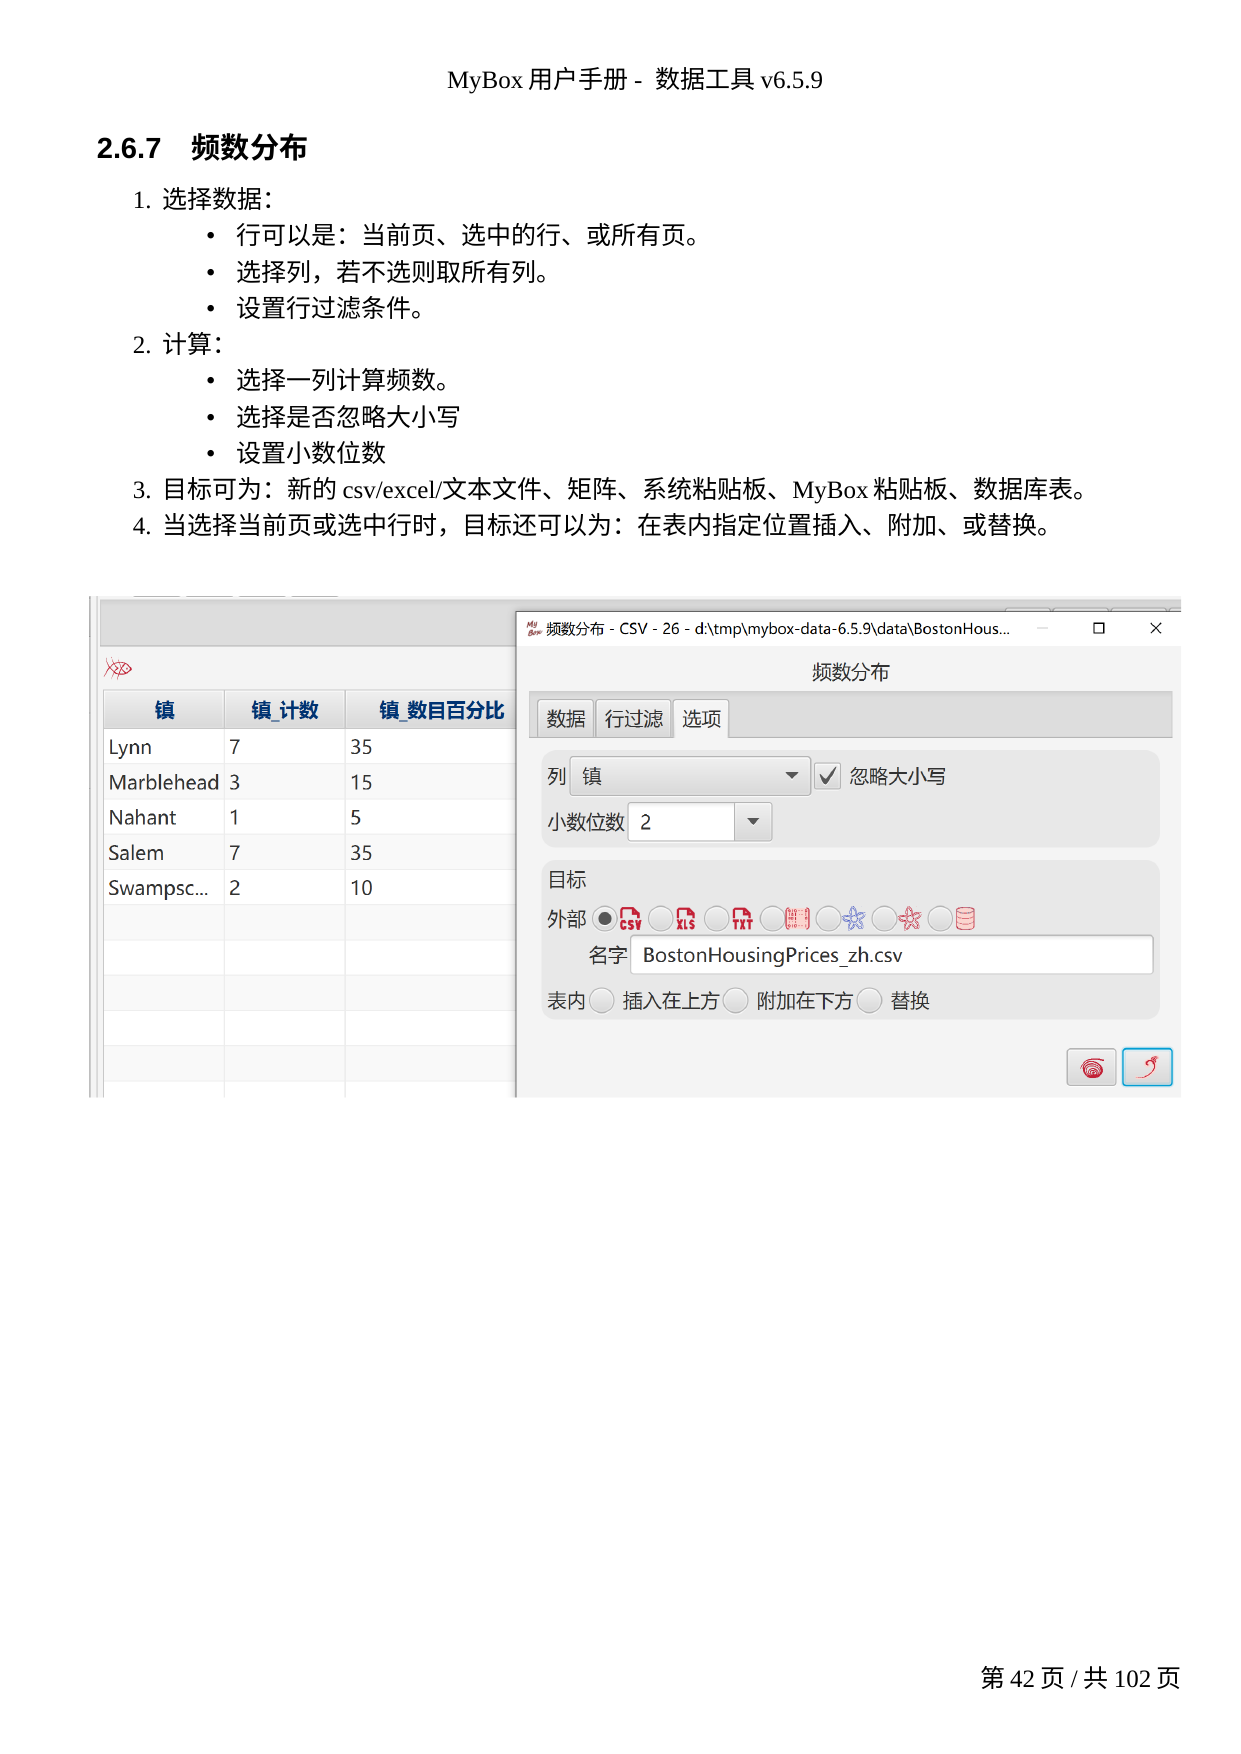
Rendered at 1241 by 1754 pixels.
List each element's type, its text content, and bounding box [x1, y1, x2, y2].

list 行可以是：当前页、选中的行、或所有页。 [206, 216, 1181, 252]
list 选择是否忽略大小写 [206, 397, 1181, 433]
picture [88, 595, 1182, 1098]
list 选择列，若不选则取所有列。 [206, 252, 1181, 288]
list 设置行过滤条件。 [206, 288, 1181, 324]
subtitle 频数分布 [88, 125, 1181, 167]
list 设置小数位数 [206, 433, 1181, 469]
list 当选择当前页或选中行时，目标还可以为：在表内指定位置插入、附加、或替换。 [133, 506, 1181, 542]
list 选择一列计算频数。 [206, 361, 1181, 397]
list 目标可为：新的csv/excel/文本文件、矩阵、系统粘贴板、MyBox粘贴板、数据库表。 [133, 469, 1181, 506]
list 计算： [133, 324, 1181, 361]
list 选择数据： [133, 179, 1181, 216]
